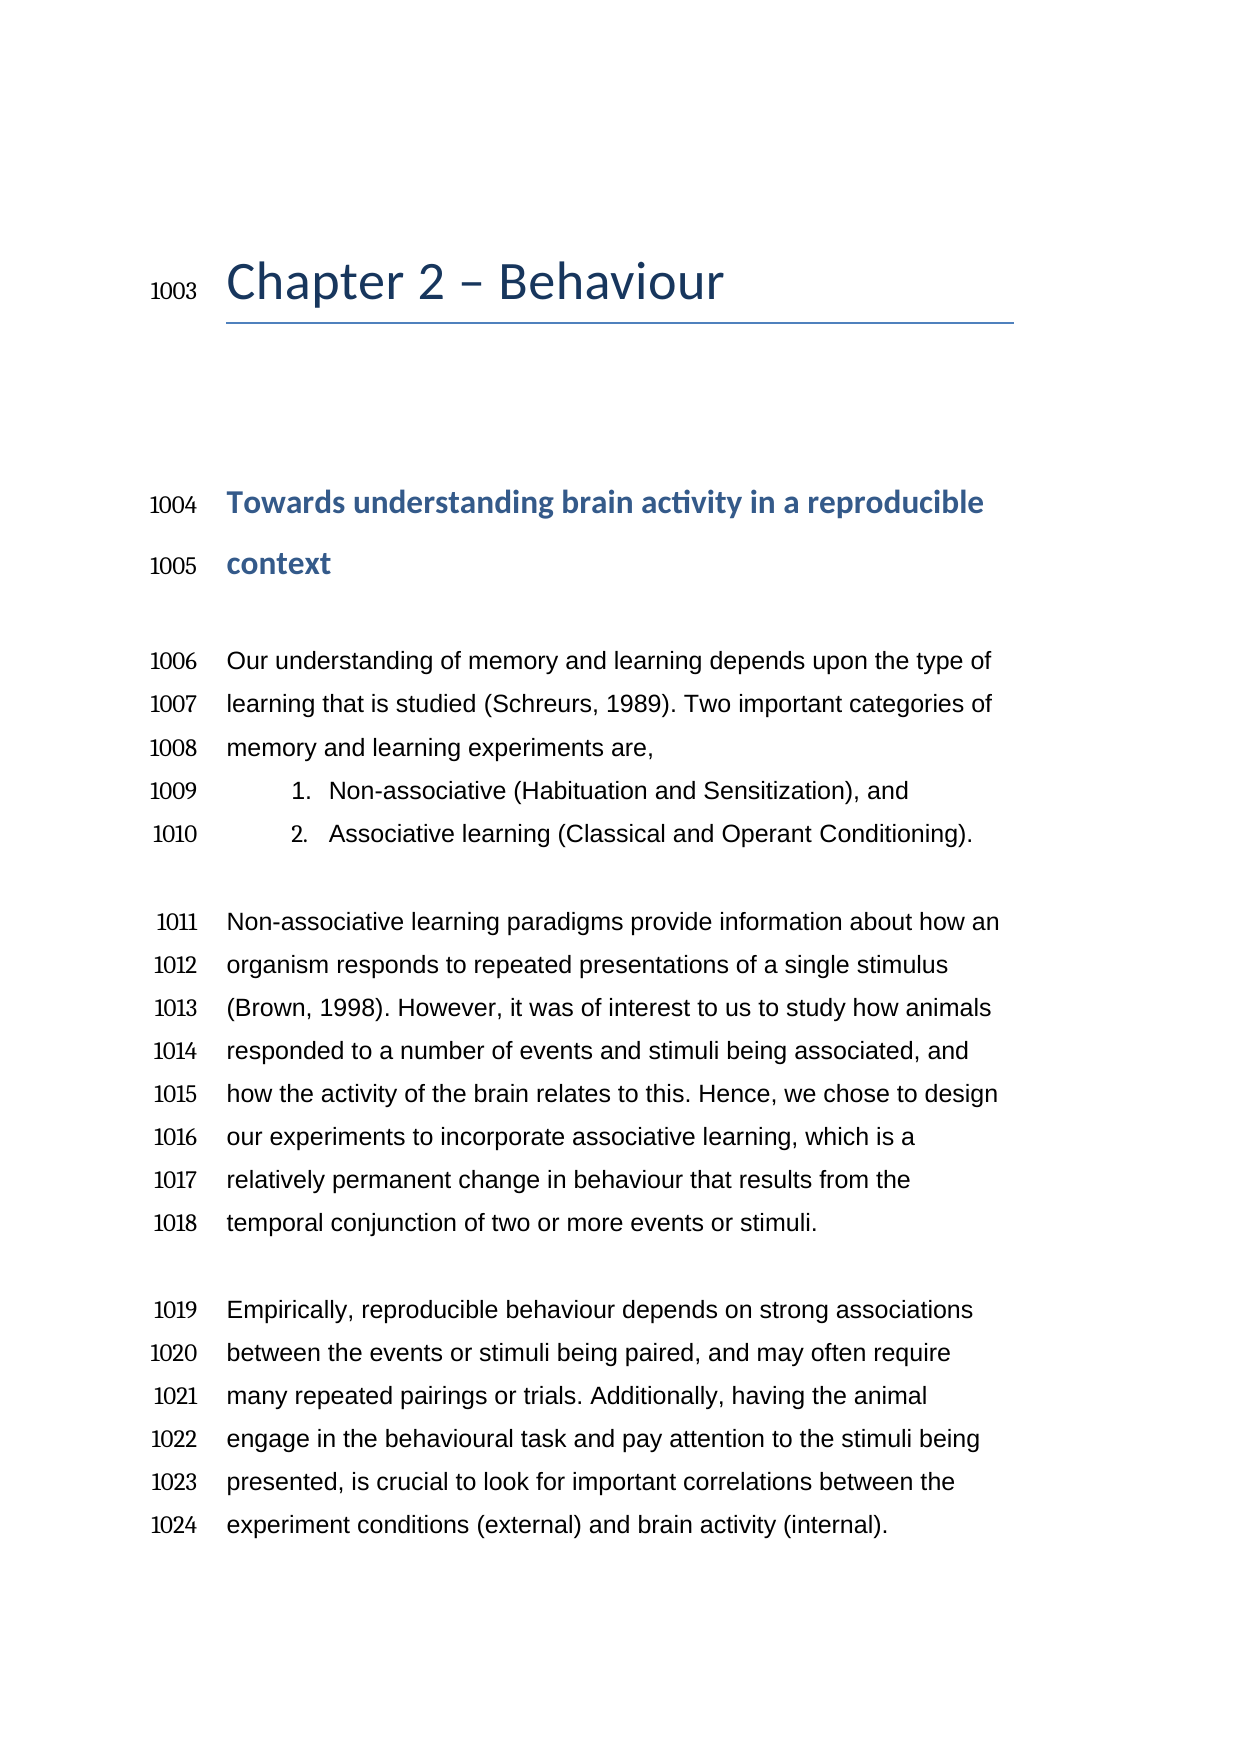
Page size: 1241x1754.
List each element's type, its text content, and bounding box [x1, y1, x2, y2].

text Our understanding of memory and learning depends upon the type of learning that is studied (Schreurs, 1989)⁠. Two important categories of memory and learning experiments are, [226, 646, 1014, 761]
text Empirically, reproducible behaviour depends on strong associations between the events or stimuli being paired, and may often require many repeated pairings or trials. Additionally, having the animal engage in the behavioural task and pay attention to the stimuli being presented, is crucial to look for important correlations between the experiment conditions (external) and brain activity (internal). [226, 1294, 1014, 1539]
title Chapter 2 – Behaviour [226, 247, 1014, 322]
list Associative learning (Classical and Operant Conditioning). [291, 819, 1014, 848]
subtitle Towards understanding brain activity in a reproducible context [226, 481, 1014, 583]
text Non-associative learning paradigms provide information about how an organism responds to repeated presentations of a single stimulus (Brown, 1998)⁠. However, it was of interest to us to study how animals responded to a number of events and stimuli being associated, and how the activity of the brain relates to this. Hence, we chose to design our experiments to incorporate associative learning, which is a relatively permanent change in behaviour that results from the temporal conjunction of two or more events or stimuli. [226, 906, 1014, 1237]
list Non-associative (Habituation and Sensitization), and [291, 776, 1014, 804]
